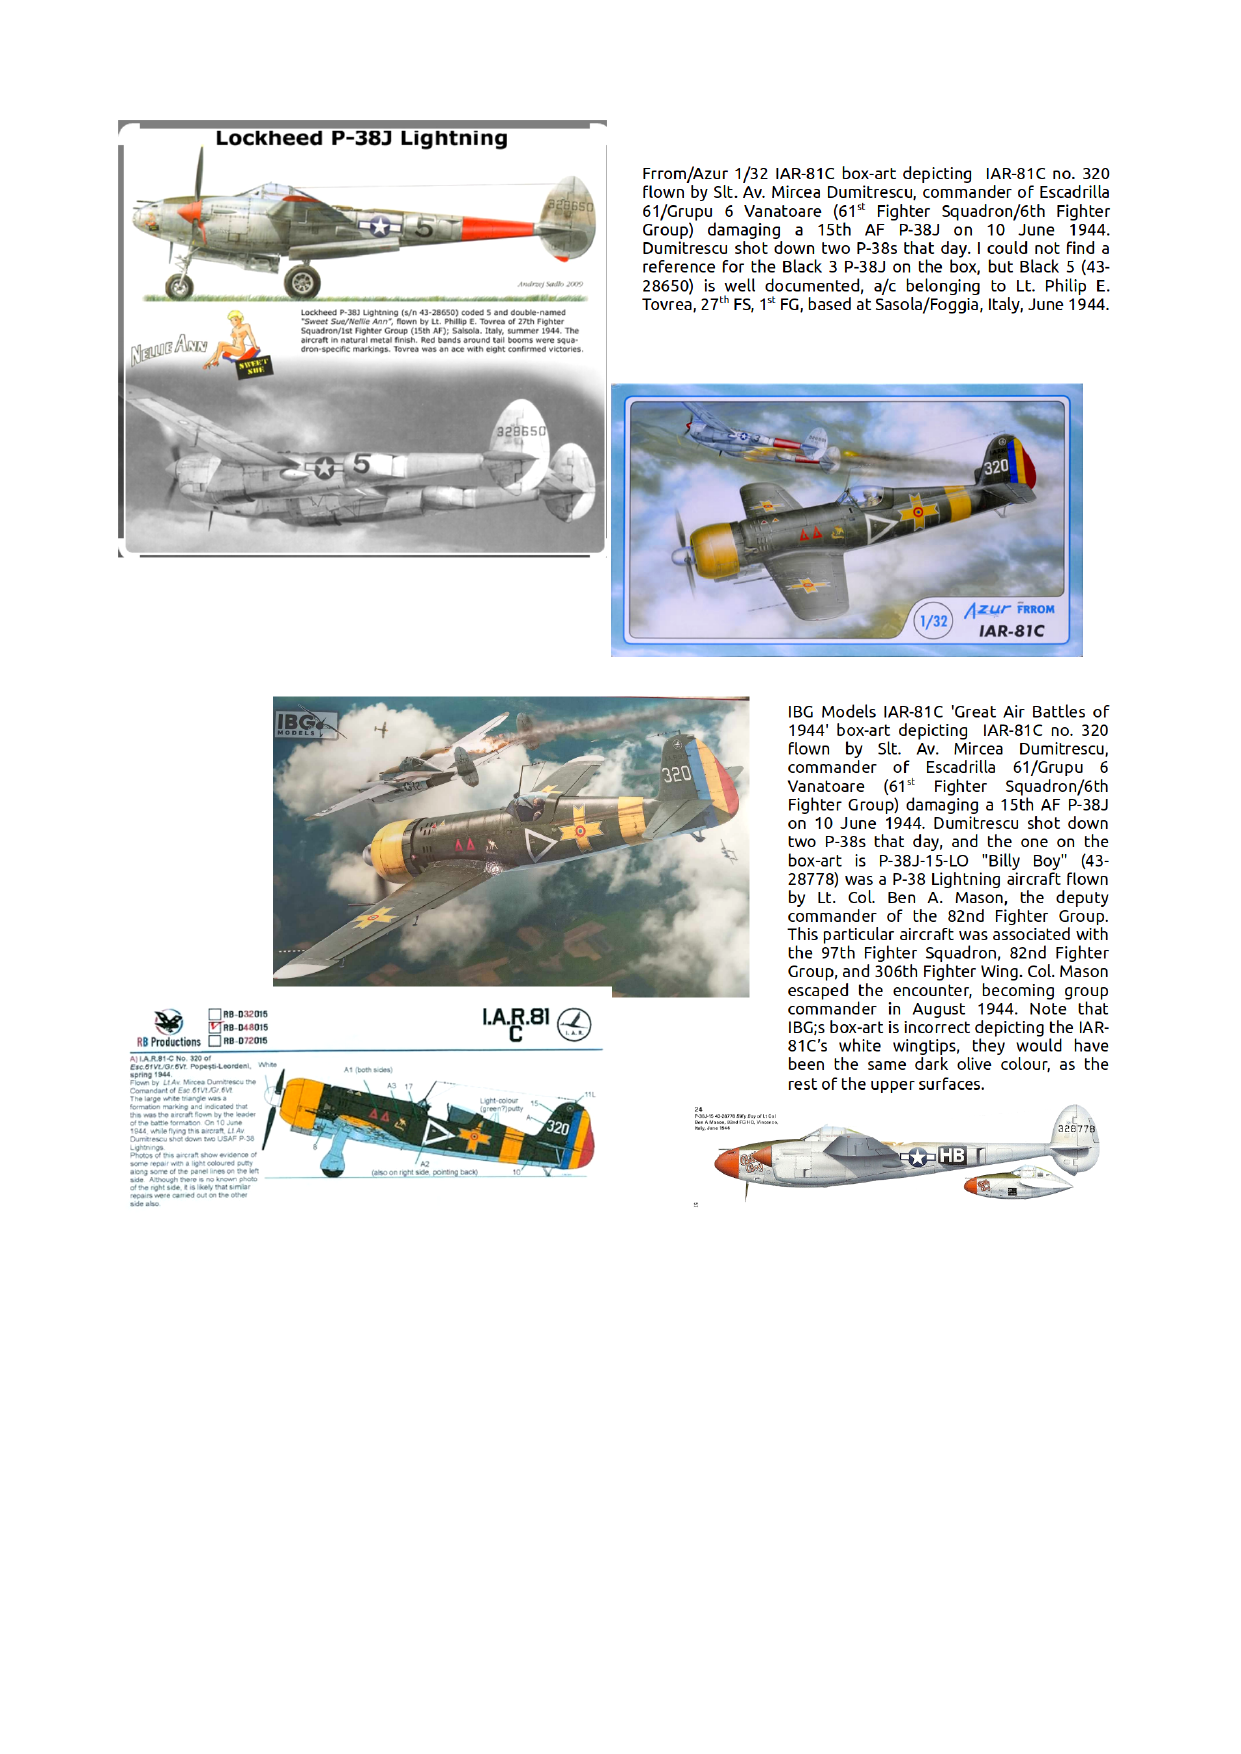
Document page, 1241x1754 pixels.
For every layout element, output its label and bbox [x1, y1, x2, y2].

picture [118, 118, 1123, 666]
picture [118, 694, 1123, 1243]
